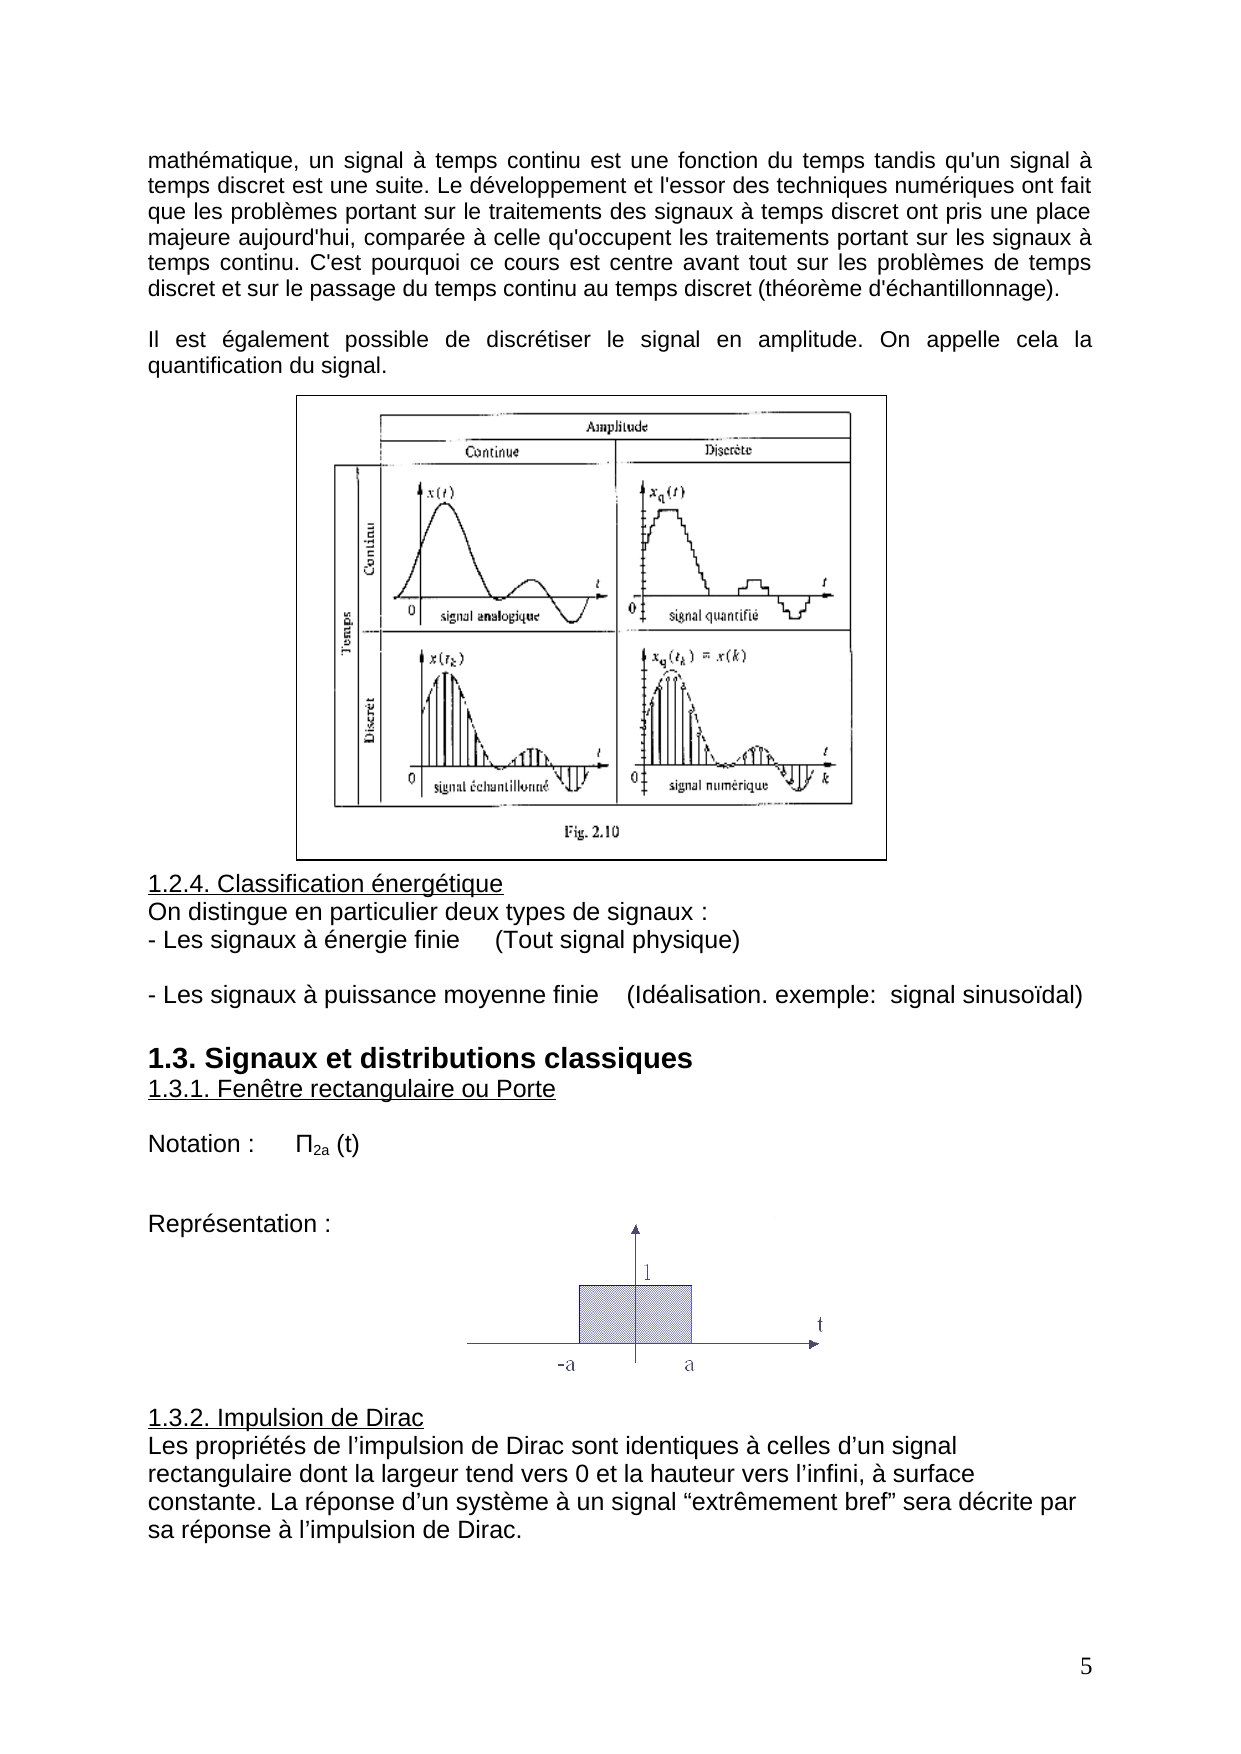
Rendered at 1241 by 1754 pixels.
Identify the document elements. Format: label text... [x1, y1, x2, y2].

text mathématique, un signal à temps continu est une fonction du temps tandis qu'un signal à temps discret est une suite. Le développement et l'essor des techniques numériques ont fait que les problèmes portant sur le traitements des signaux à temps discret ont pris une place majeure aujourd'hui, comparée à celle qu'occupent les traitements portant sur les signaux à temps continu. C'est pourquoi ce cours est centre avant tout sur les problèmes de temps discret et sur le passage du temps continu au temps discret (théorème d'échantillonnage). [148, 148, 1092, 301]
text Représentation : [148, 1209, 1092, 1237]
subtitle 1.2.4. Classification énergétique [148, 870, 1092, 898]
text - Les signaux à énergie finie (Tout signal physique) [148, 926, 1092, 953]
text On distingue en particulier deux types de signaux : [148, 898, 1092, 926]
subtitle 1.3. Signaux et distributions classiques [148, 1042, 1092, 1074]
text Il est également possible de discrétiser le signal en amplitude. On appelle cela la quantification du signal. [148, 327, 1092, 378]
picture [449, 1211, 840, 1378]
text - Les signaux à puissance moyenne finie (Idéalisation. exemple: signal sinusoïdal) [148, 981, 1092, 1009]
text Notation : Π2a (t) [148, 1130, 1092, 1158]
subtitle 1.3.2. Impulsion de Dirac [148, 1404, 1092, 1432]
picture [297, 396, 885, 859]
text Les propriétés de l’impulsion de Dirac sont identiques à celles d’un signal rectangulaire dont la largeur tend vers 0 et la hauteur vers l’infini, à surface constante. La réponse d’un système à un signal “extrêmement bref” sera décrite par sa réponse à l’impulsion de Dirac. [148, 1432, 1092, 1543]
subtitle 1.3.1. Fenêtre rectangulaire ou Porte [148, 1074, 1092, 1102]
